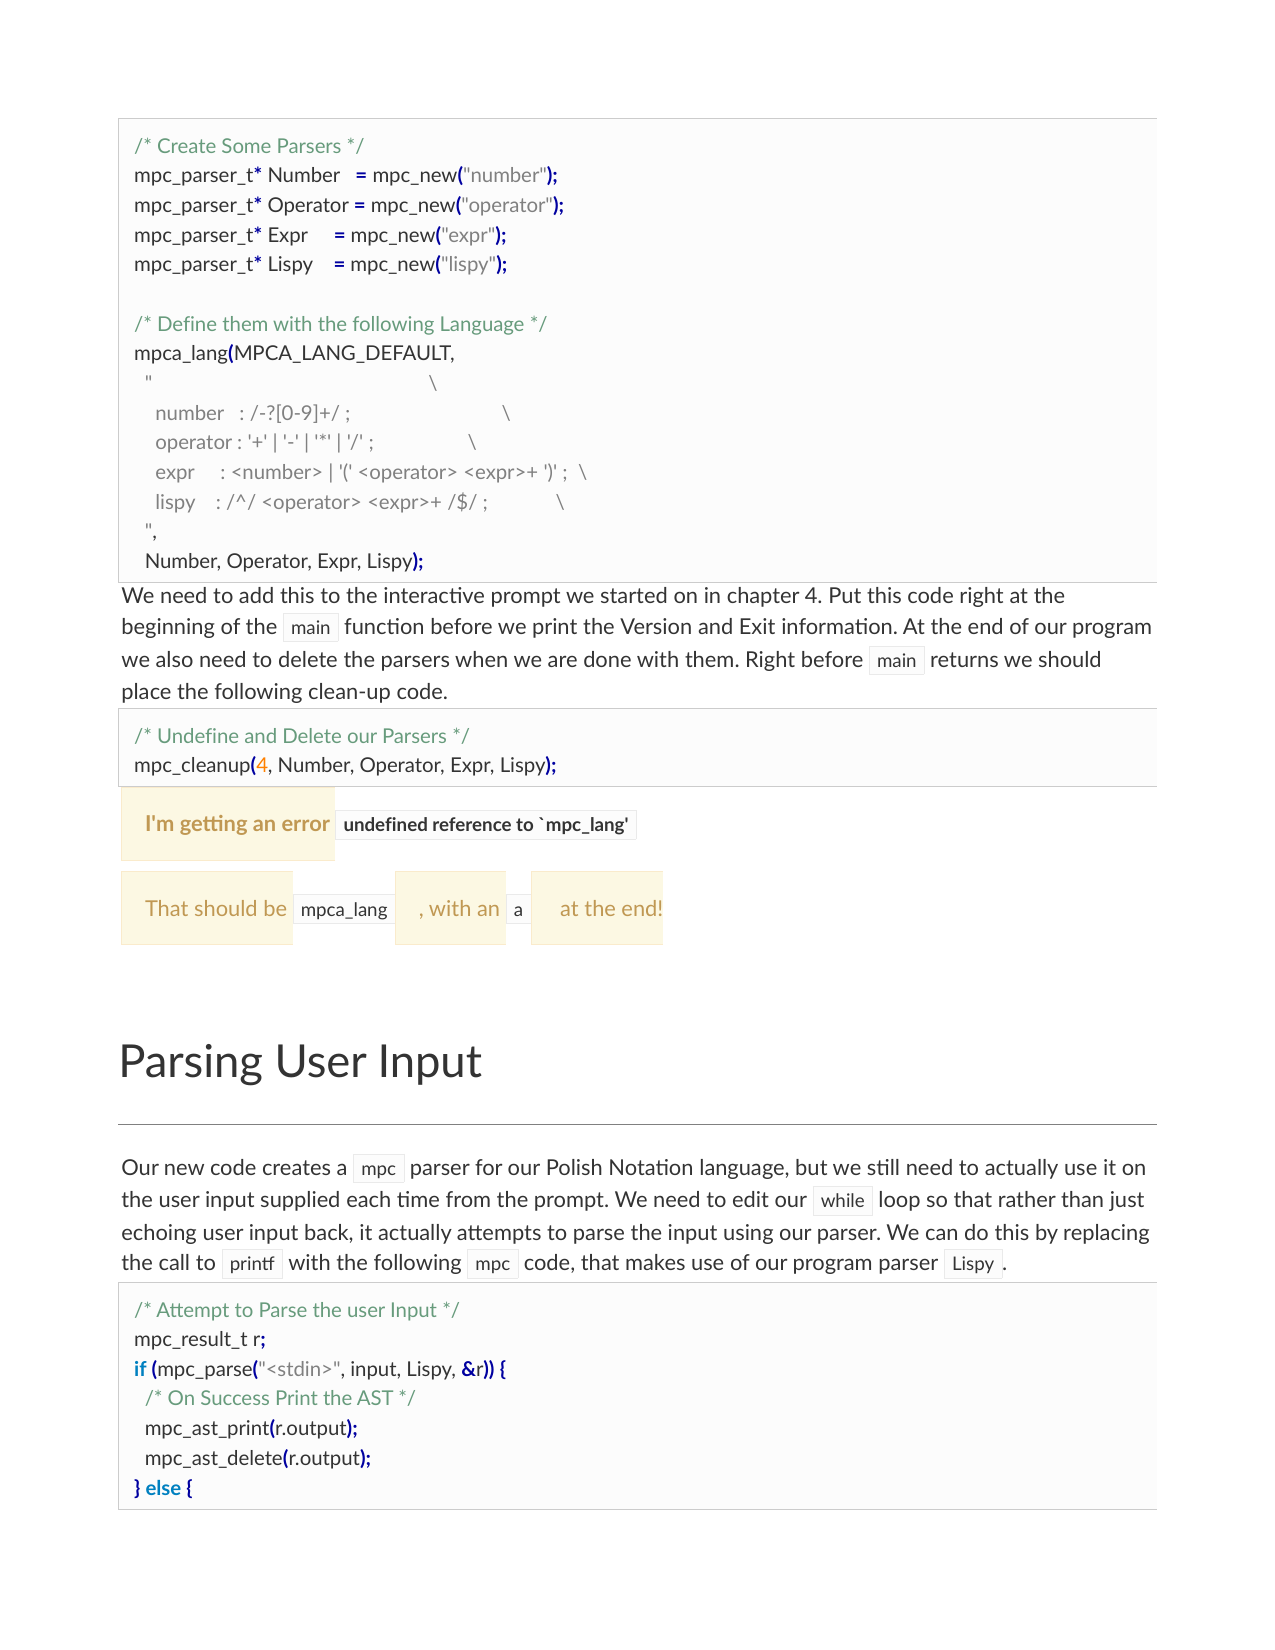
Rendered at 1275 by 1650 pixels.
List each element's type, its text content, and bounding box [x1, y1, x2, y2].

text operator : '+' | '-' | '*' | '/' ; \ [119, 415, 1157, 445]
text number : /-?[0-9]+/ ; \ [119, 385, 1157, 415]
text ", [119, 504, 1157, 534]
text mpc_result_t r; [119, 1312, 1157, 1341]
text mpc_cleanup(4, Number, Operator, Expr, Lispy); [119, 738, 1157, 786]
text expr : <number> | '(' <operator> <expr>+ ')' ; \ [119, 445, 1157, 474]
text at the end! [532, 871, 1154, 944]
text lispy : /^/ <operator> <expr>+ /$/ ; \ [119, 474, 1157, 504]
text /* On Success Print the AST */ [119, 1371, 1157, 1401]
text I'm getting an error undefined reference to `mpc_lang' [122, 787, 1154, 860]
text We need to add this to the interactive prompt we started on in chapter 4. Put this code right at the beginning of the main function before we print the Version and Exit information. At the end of our program we also need to delete the parsers when we are done with them. Right before main returns we should place the following clean-up code. [121, 583, 1154, 704]
text , with an a [396, 871, 531, 944]
text That should be mpca_lang [122, 871, 395, 944]
text if (mpc_parse("<stdin>", input, Lispy, &r)) { [119, 1341, 1157, 1371]
text mpc_parser_t* Operator = mpc_new("operator"); [119, 177, 1157, 207]
text mpc_parser_t* Number = mpc_new("number"); [119, 148, 1157, 177]
subtitle Parsing User Input [118, 1033, 1157, 1088]
text " \ [119, 356, 1157, 385]
text mpc_parser_t* Lispy = mpc_new("lispy"); [119, 237, 1157, 267]
text mpca_lang(MPCA_LANG_DEFAULT, [119, 326, 1157, 356]
text mpc_ast_print(r.output); [119, 1401, 1157, 1431]
text mpc_ast_delete(r.output); [119, 1431, 1157, 1460]
text /* Attempt to Parse the user Input */ [119, 1283, 1157, 1312]
text Our new code creates a mpc parser for our Polish Notation language, but we still need to actually use it on the user input supplied each time from the prompt. We need to edit our while loop so that rather than just echoing user input back, it actually attempts to parse the input using our parser. We can do this by replacing the call to printf with the following mpc code, that makes use of our program parser Lispy. [121, 1153, 1154, 1278]
text Number, Operator, Expr, Lispy); [119, 534, 1157, 582]
text /* Undefine and Delete our Parsers */ [119, 709, 1157, 738]
text mpc_parser_t* Expr = mpc_new("expr"); [119, 207, 1157, 237]
text /* Define them with the following Language */ [119, 296, 1157, 326]
text } else { [119, 1460, 1157, 1509]
text /* Create Some Parsers */ [119, 119, 1157, 148]
